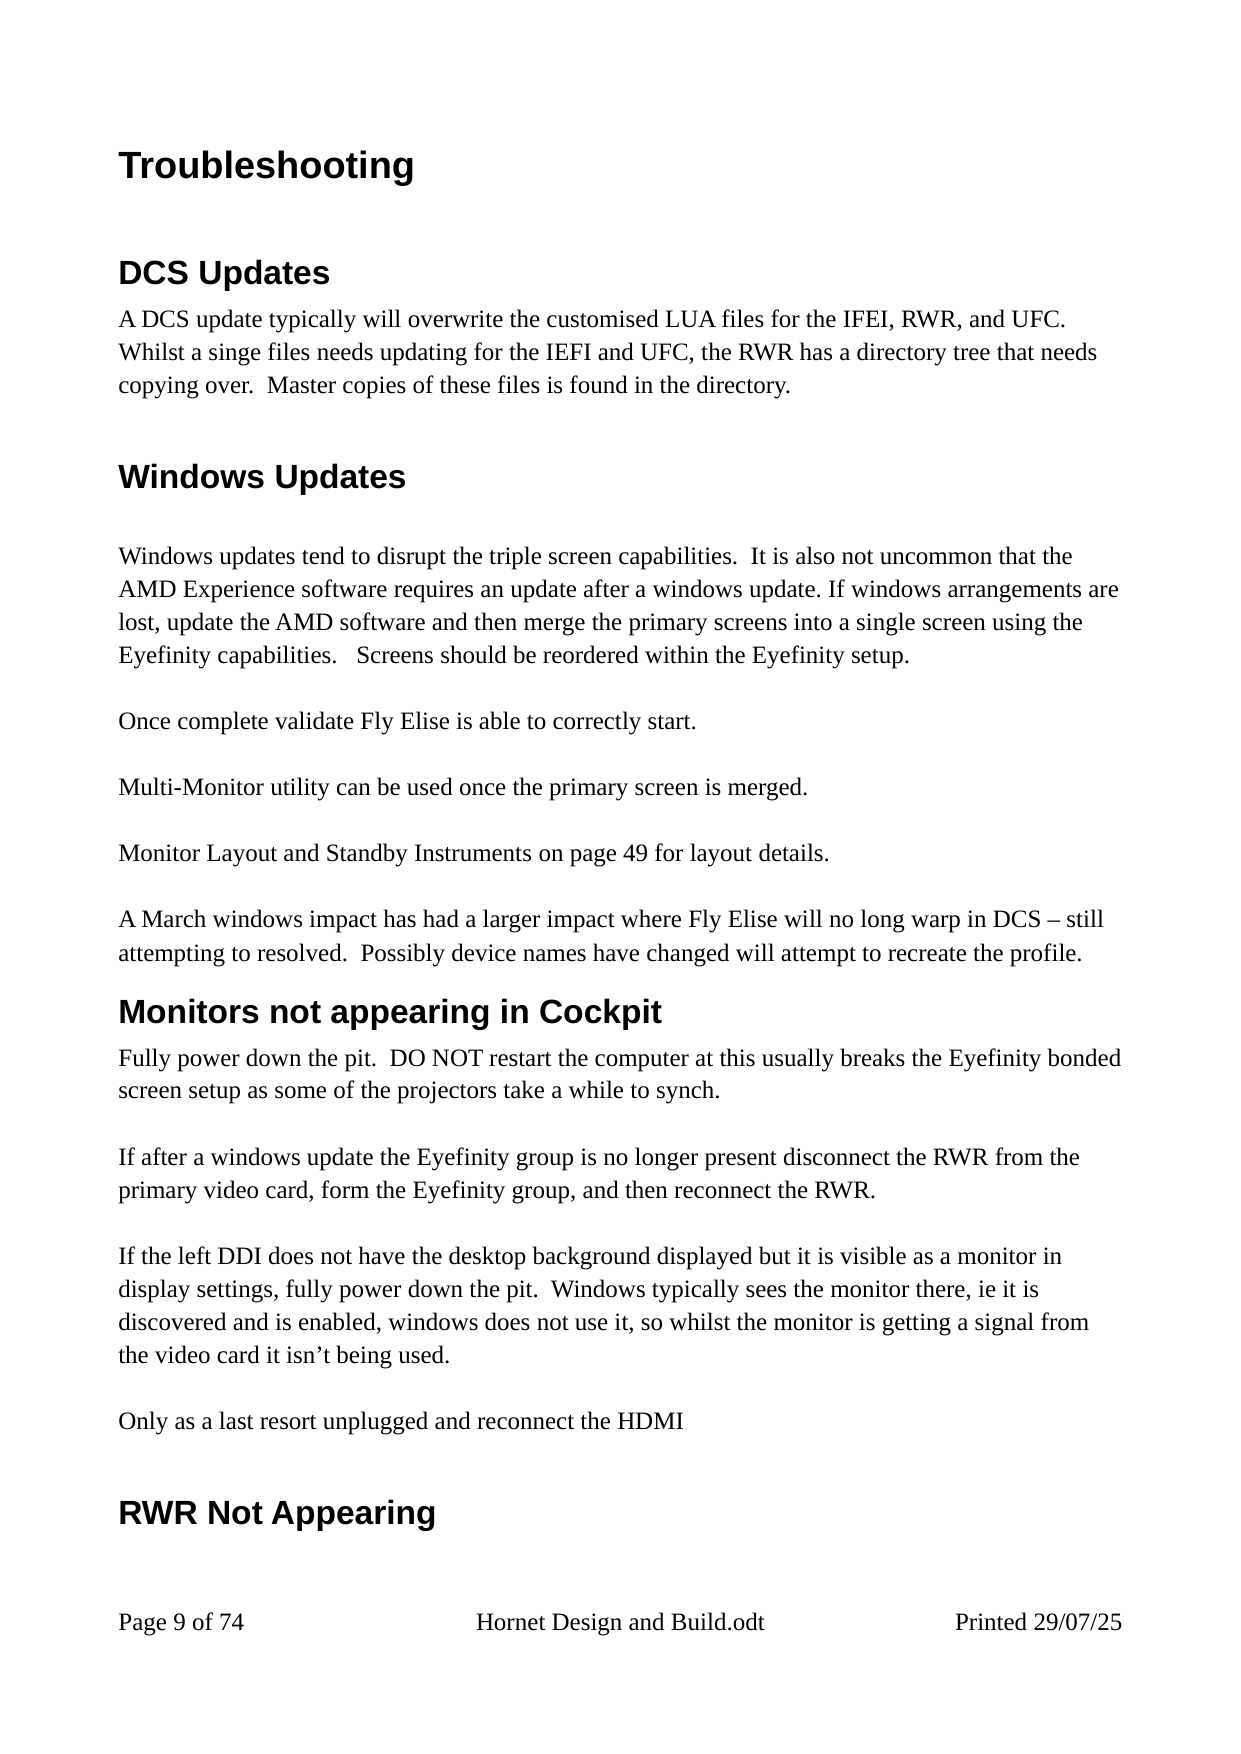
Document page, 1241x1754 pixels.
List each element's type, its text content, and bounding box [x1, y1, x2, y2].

text Once complete validate Fly Elise is able to correctly start. [118, 706, 1122, 735]
subtitle Windows Updates [118, 457, 1122, 496]
subtitle RWR Not Appearing [118, 1493, 1122, 1531]
subtitle Monitors not appearing in Cockpit [118, 991, 1122, 1030]
text Monitor Layout and Standby Instruments on page 50 for layout details. [118, 838, 1122, 867]
text If after a windows update the Eyefinity group is no longer present disconnect the RWR from the primary video card, form the Eyefinity group, and then reconnect the RWR. [118, 1142, 1122, 1203]
text A March windows impact has had a larger impact where Fly Elise will no long warp in DCS – still attempting to resolved. Possibly device names have changed will attempt to recreate the profile. [118, 904, 1122, 966]
subtitle DCS Updates [118, 253, 1122, 292]
text If the left DDI does not have the desktop background displayed but it is visible as a monitor in display settings, fully power down the pit. Windows typically sees the monitor there, ie it is discovered and is enabled, windows does not use it, so whilst the monitor is getting a signal from the video card it isn’t being used. [118, 1241, 1122, 1368]
subtitle Troubleshooting [118, 143, 1122, 187]
text A DCS update typically will overwrite the customised LUA files for the IFEI, RWR, and UFC. Whilst a singe files needs updating for the IEFI and UFC, the RWR has a directory tree that needs copying over. Master copies of these files is found in the directory. [118, 304, 1122, 399]
text Only as a last resort unplugged and reconnect the HDMI [118, 1406, 1122, 1434]
text Fully power down the pit. DO NOT restart the computer at this usually breaks the Eyefinity bonded screen setup as some of the projectors take a while to synch. [118, 1043, 1122, 1104]
text Multi-Monitor utility can be used once the primary screen is merged. [118, 772, 1122, 801]
text Windows updates tend to disrupt the triple screen capabilities. It is also not uncommon that the AMD Experience software requires an update after a windows update. If windows arrangements are lost, update the AMD software and then merge the primary screens into a single screen using the Eyefinity capabilities. Screens should be reordered within the Eyefinity setup. [118, 541, 1122, 669]
